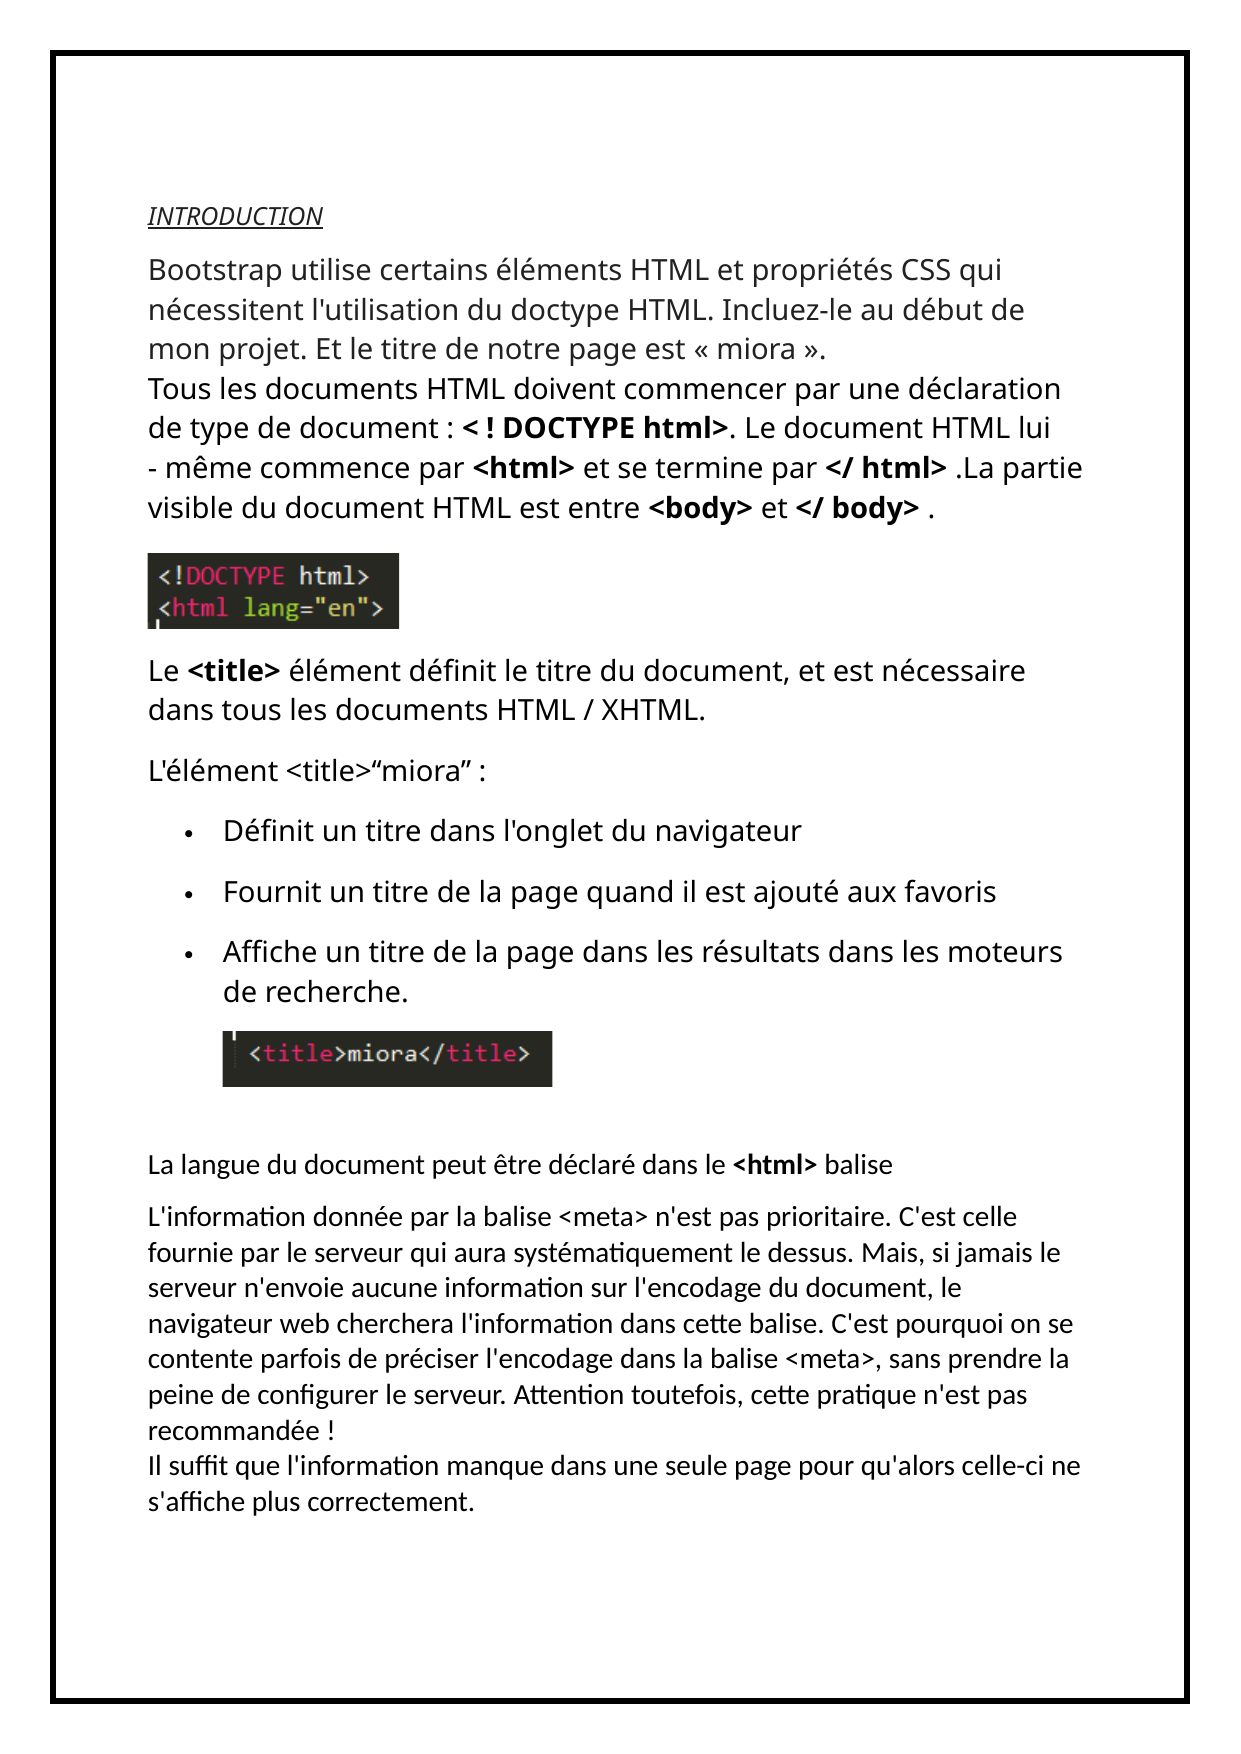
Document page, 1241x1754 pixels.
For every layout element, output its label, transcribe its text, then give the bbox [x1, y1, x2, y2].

list Définit un titre dans l'onglet du navigateur [185, 811, 1093, 850]
text Il suffit que l'information manque dans une seule page pour qu'alors celle-ci ne s'affiche plus correctement. [148, 1447, 1093, 1519]
text La langue du document peut être déclaré dans le <html> balise [148, 1146, 1093, 1181]
list Affiche un titre de la page dans les résultats dans les moteurs de recherche. [185, 932, 1093, 1011]
list Fournit un titre de la page quand il est ajouté aux favoris [185, 871, 1093, 911]
text Bootstrap utilise certains éléments HTML et propriétés CSS qui nécessitent l'utilisation du doctype HTML. Incluez-le au début de mon projet. Et le titre de notre page est « miora ». Tous les documents HTML doivent commencer par une déclaration de type de document : < ! DOCTYPE html>. Le document HTML lui - même commence par <html> et se termine par </ html> .La partie visible du document HTML est entre <body> et </ body> . [148, 249, 1093, 527]
text Le <title> élément définit le titre du document, et est nécessaire dans tous les documents HTML / XHTML. [148, 650, 1093, 729]
text L'information donnée par la balise <meta> n'est pas prioritaire. C'est celle fournie par le serveur qui aura systématiquement le dessus. Mais, si jamais le serveur n'envoie aucune information sur l'encodage du document, le navigateur web cherchera l'information dans cette balise. C'est pourquoi on se contente parfois de préciser l'encodage dans la balise <meta>, sans prendre la peine de configurer le serveur. Attention toutefois, cette pratique n'est pas recommandée ! [148, 1198, 1093, 1447]
text L'élément <title>‘‘miora’’ : [148, 750, 1093, 790]
text INTRODUCTION [148, 198, 1093, 232]
